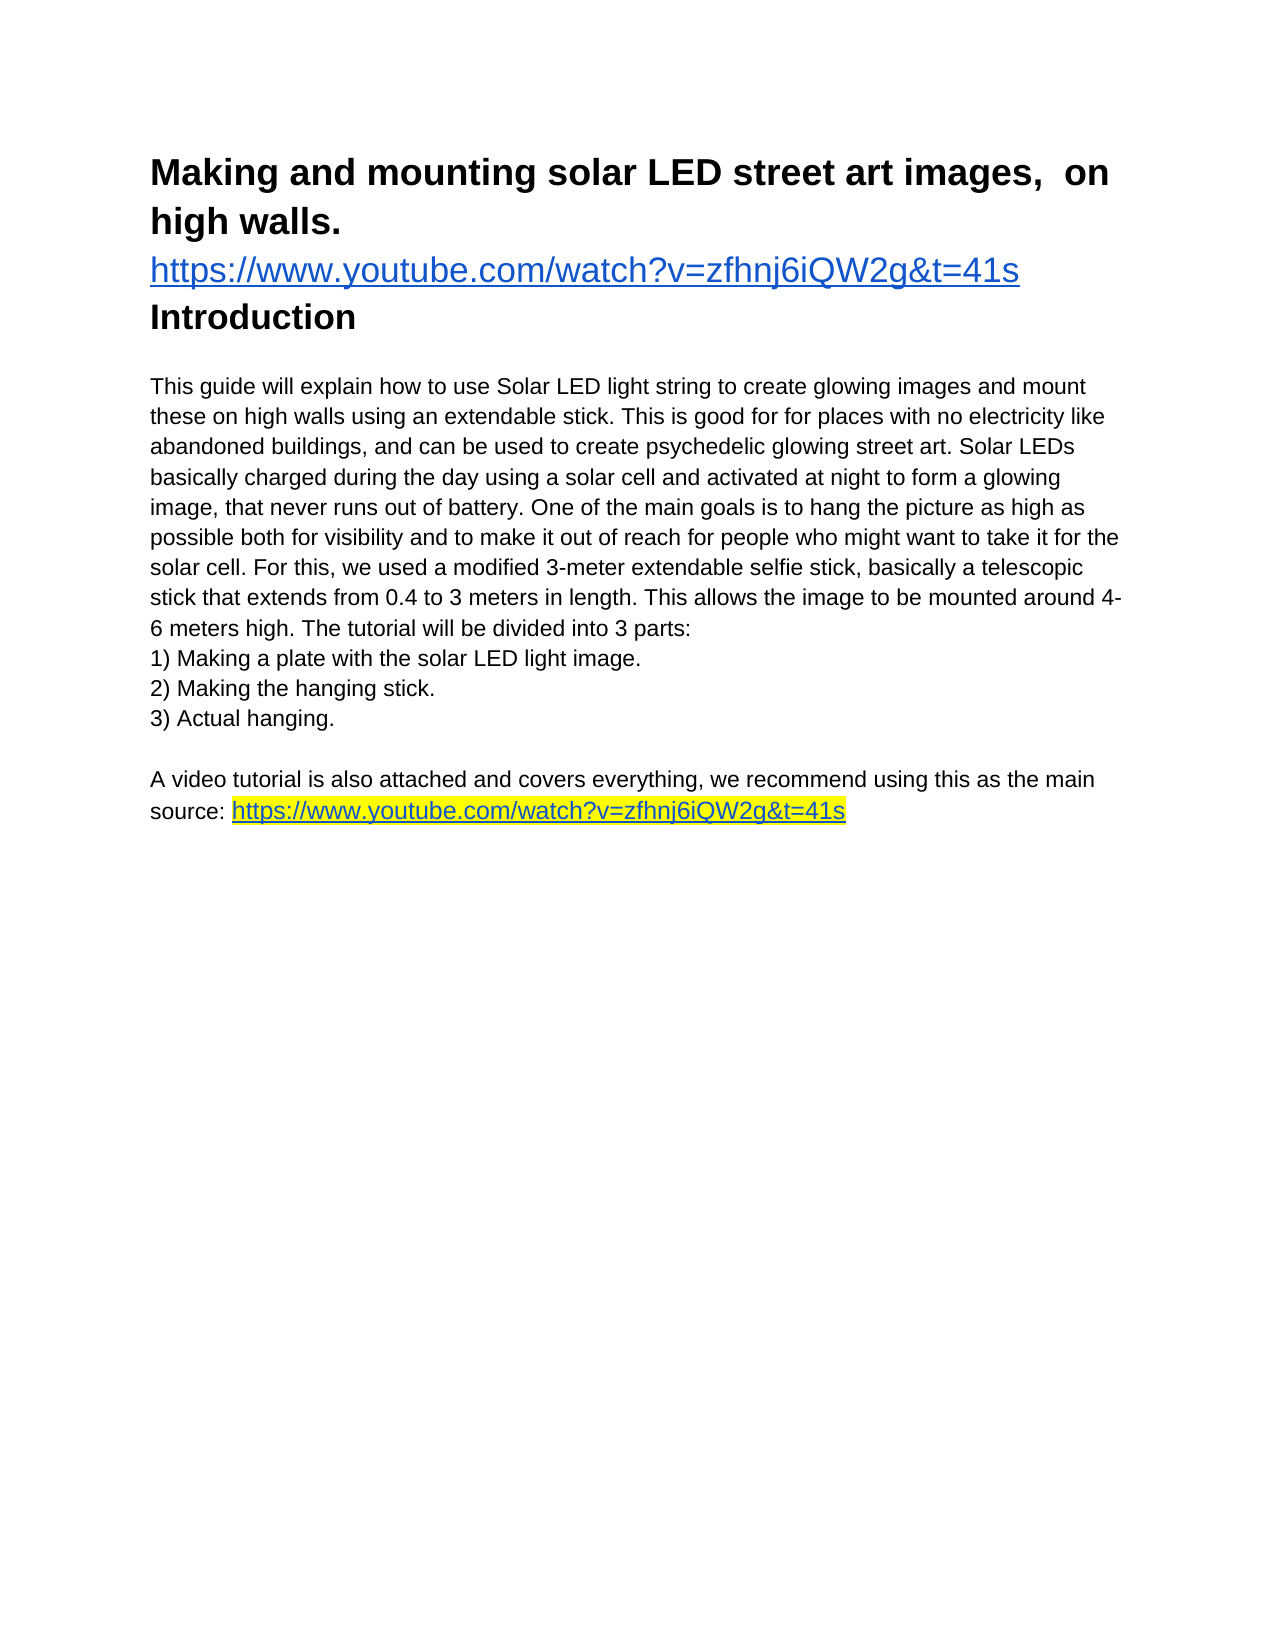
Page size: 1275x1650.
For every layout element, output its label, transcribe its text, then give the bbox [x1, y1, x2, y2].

text https://www.youtube.com/watch?v=zfhnj6iQW2g&t=41s [150, 249, 1125, 290]
text This guide will explain how to use Solar LED light string to create glowing images and mount these on high walls using an extendable stick. This is good for for places with no electricity like abandoned buildings, and can be used to create psychedelic glowing street art. Solar LEDs basically charged during the day using a solar cell and activated at night to form a glowing image, that never runs out of battery. One of the main goals is to hang the picture as high as possible both for visibility and to make it out of reach for people who might want to take it for the solar cell. For this, we used a modified 3-meter extendable selfie stick, basically a telescopic stick that extends from 0.4 to 3 meters in length. This allows the image to be mounted around 4-6 meters high. The tutorial will be divided into 3 parts: [150, 373, 1125, 641]
text Making and mounting solar LED street art images, on high walls. [150, 150, 1125, 243]
text 1) Making a plate with the solar LED light image. [150, 645, 1125, 671]
text A video tutorial is also attached and covers everything, we recommend using this as the main source: https://www.youtube.com/watch?v=zfhnj6iQW2g&t=41s [150, 766, 1125, 825]
text 2) Making the hanging stick. [150, 675, 1125, 701]
text Introduction [150, 296, 1125, 337]
text 3) Actual hanging. [150, 705, 1125, 732]
